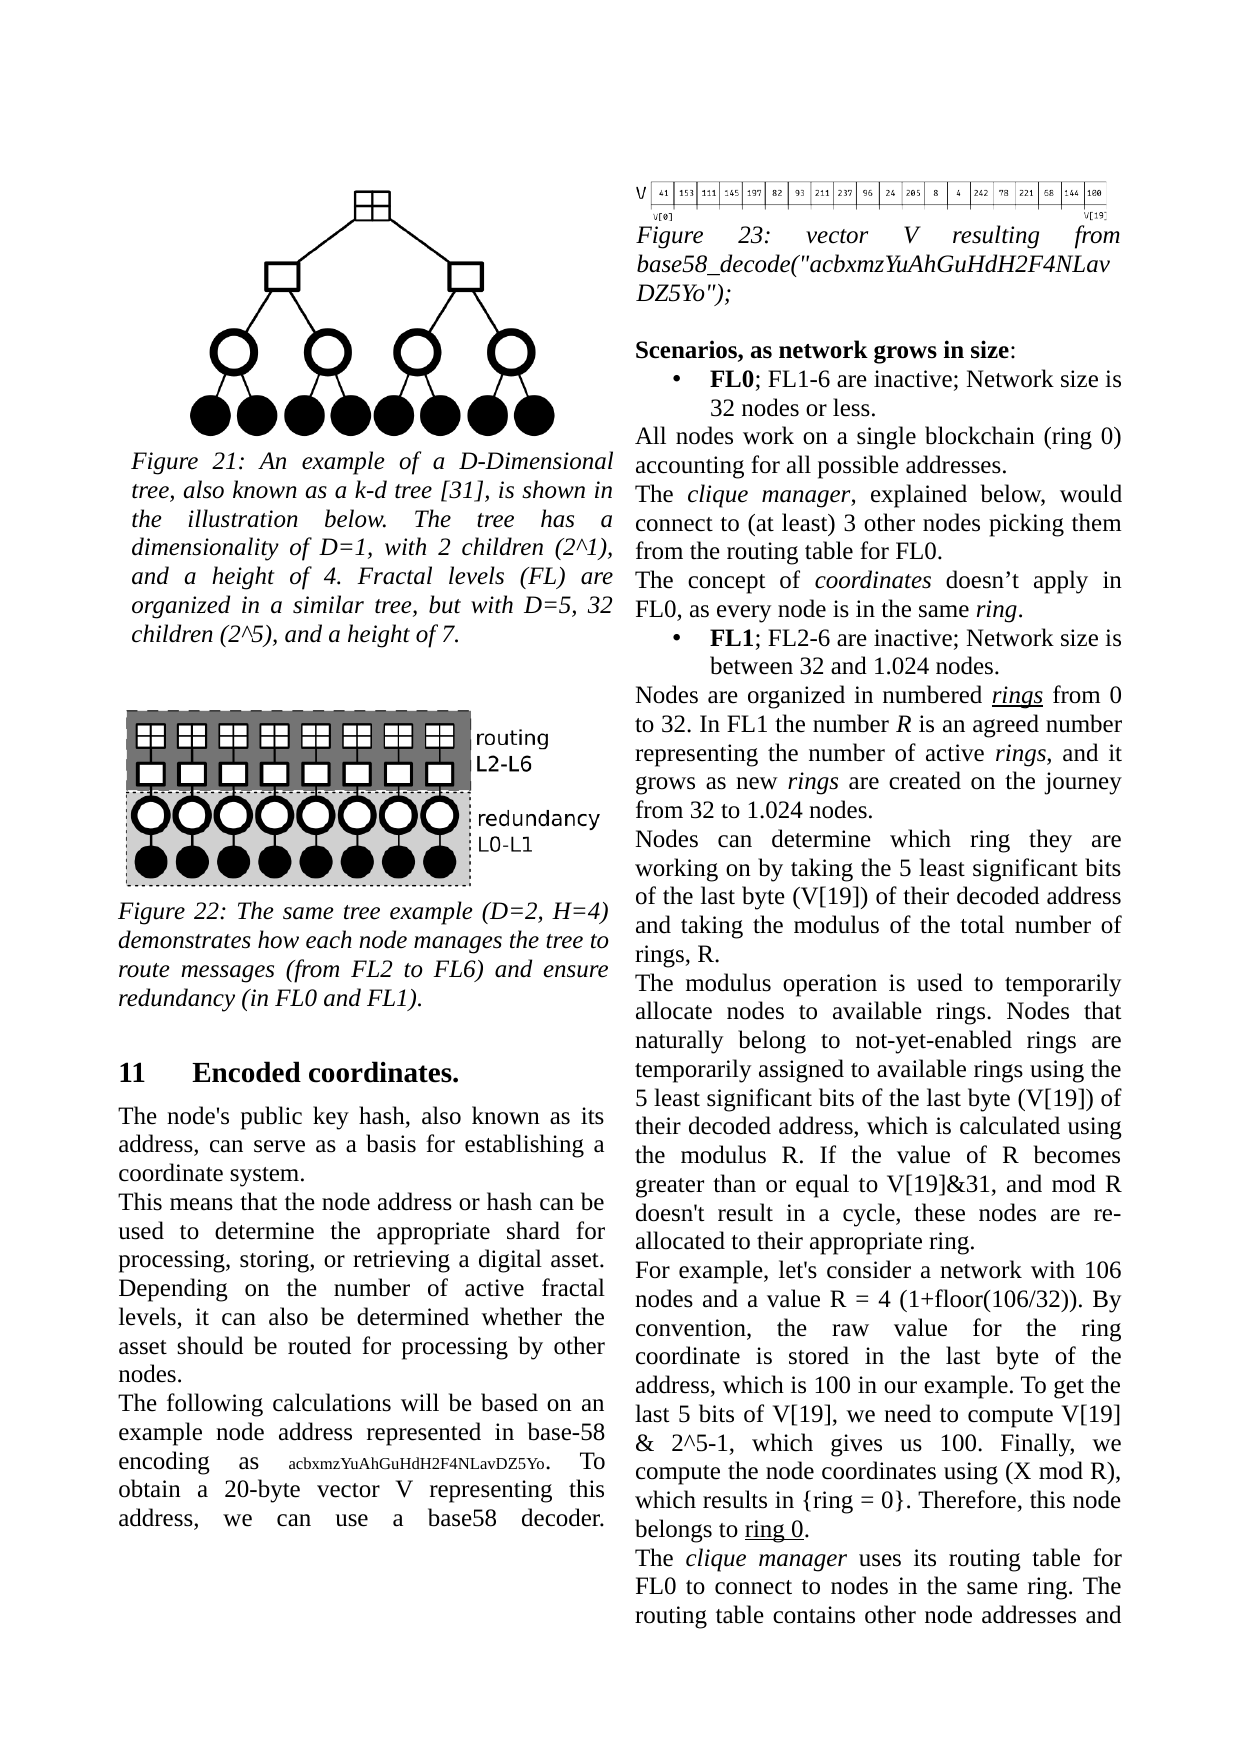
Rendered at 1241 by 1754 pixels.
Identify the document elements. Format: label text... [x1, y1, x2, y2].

text Scenarios, as network grows in size: [635, 335, 1122, 364]
text Nodes can determine which ring they are working on by taking the 5 least significant bits of the last byte (V[19]) of their decoded address and taking the modulus of the total number of rings, R. [635, 824, 1122, 968]
text Figure 23: vector V resulting from base58_decode("acbxmzYuAhGuHdH2F4NLavDZ5Yo"); [636, 171, 1121, 306]
text Figure 21: An example of a D-Dimensional tree, also known as a k-d tree [31], is shown in the illustration below. The tree has a dimensionality of D=1, with 2 children (2^1), and a height of 4. Fractal levels (FL) are organized in a similar tree, but with D=5, 32 children (2^5), and a height of 7. [131, 180, 614, 647]
text Figure 22: The same tree example (D=2, H=4) demonstrates how each node manages the tree to route messages (from FL2 to FL6) and ensure redundancy (in FL0 and FL1). [118, 897, 609, 1011]
list FL0; FL1-6 are inactive; Network size is 32 nodes or less. [672, 364, 1122, 421]
text The clique manager, explained below, would connect to (at least) 3 other nodes picking them from the routing table for FL0. [635, 479, 1122, 565]
text This means that the node address or hash can be used to determine the appropriate shard for processing, storing, or retrieving a digital asset. Depending on the number of active fractal levels, it can also be determined whether the asset should be routed for processing by other nodes. [118, 1187, 605, 1388]
text The following calculations will be based on an example node address represented in base-58 encoding as acbxmzYuAhGuHdH2F4NLavDZ5Yo. To obtain a 20-byte vector V representing this address, we can use a base58 decoder. [118, 1388, 605, 1561]
picture [179, 180, 566, 447]
subtitle Encoded coordinates. [118, 1055, 605, 1088]
picture [636, 170, 1107, 221]
text Nodes are organized in numbered rings from 0 to 32. In FL1 the number R is an agreed number representing the number of active rings, and it grows as new rings are created on the journey from 32 to 1.024 nodes. [635, 680, 1122, 824]
picture [117, 703, 610, 897]
text The clique manager uses its routing table for FL0 to connect to nodes in the same ring. The routing table contains other node addresses and [635, 1543, 1122, 1629]
text All nodes work on a single blockchain (ring 0) accounting for all possible addresses. [635, 421, 1122, 479]
text The node's public key hash, also known as its address, can serve as a basis for establishing a coordinate system. [118, 1101, 605, 1187]
text The modulus operation is used to temporarily allocate nodes to available rings. Nodes that naturally belong to not-yet-enabled rings are temporarily assigned to available rings using the 5 least significant bits of the last byte (V[19]) of their decoded address, which is calculated using the modulus R. If the value of R becomes greater than or equal to V[19]&31, and mod R doesn't result in a cycle, these nodes are re-allocated to their appropriate ring. [635, 968, 1122, 1255]
text For example, let's consider a network with 106 nodes and a value R = 4 (1+floor(106/32)). By convention, the raw value for the ring coordinate is stored in the last byte of the address, which is 100 in our example. To get the last 5 bits of V[19], we need to compute V[19] & 2^5-1, which gives us 100. Finally, we compute the node coordinates using (X mod R), which results in {ring = 0}. Therefore, this node belongs to ring 0. [635, 1255, 1122, 1543]
list FL1; FL2-6 are inactive; Network size is between 32 and 1.024 nodes. [672, 623, 1122, 680]
text The concept of coordinates doesn’t apply in FL0, as every node is in the same ring. [635, 565, 1122, 623]
